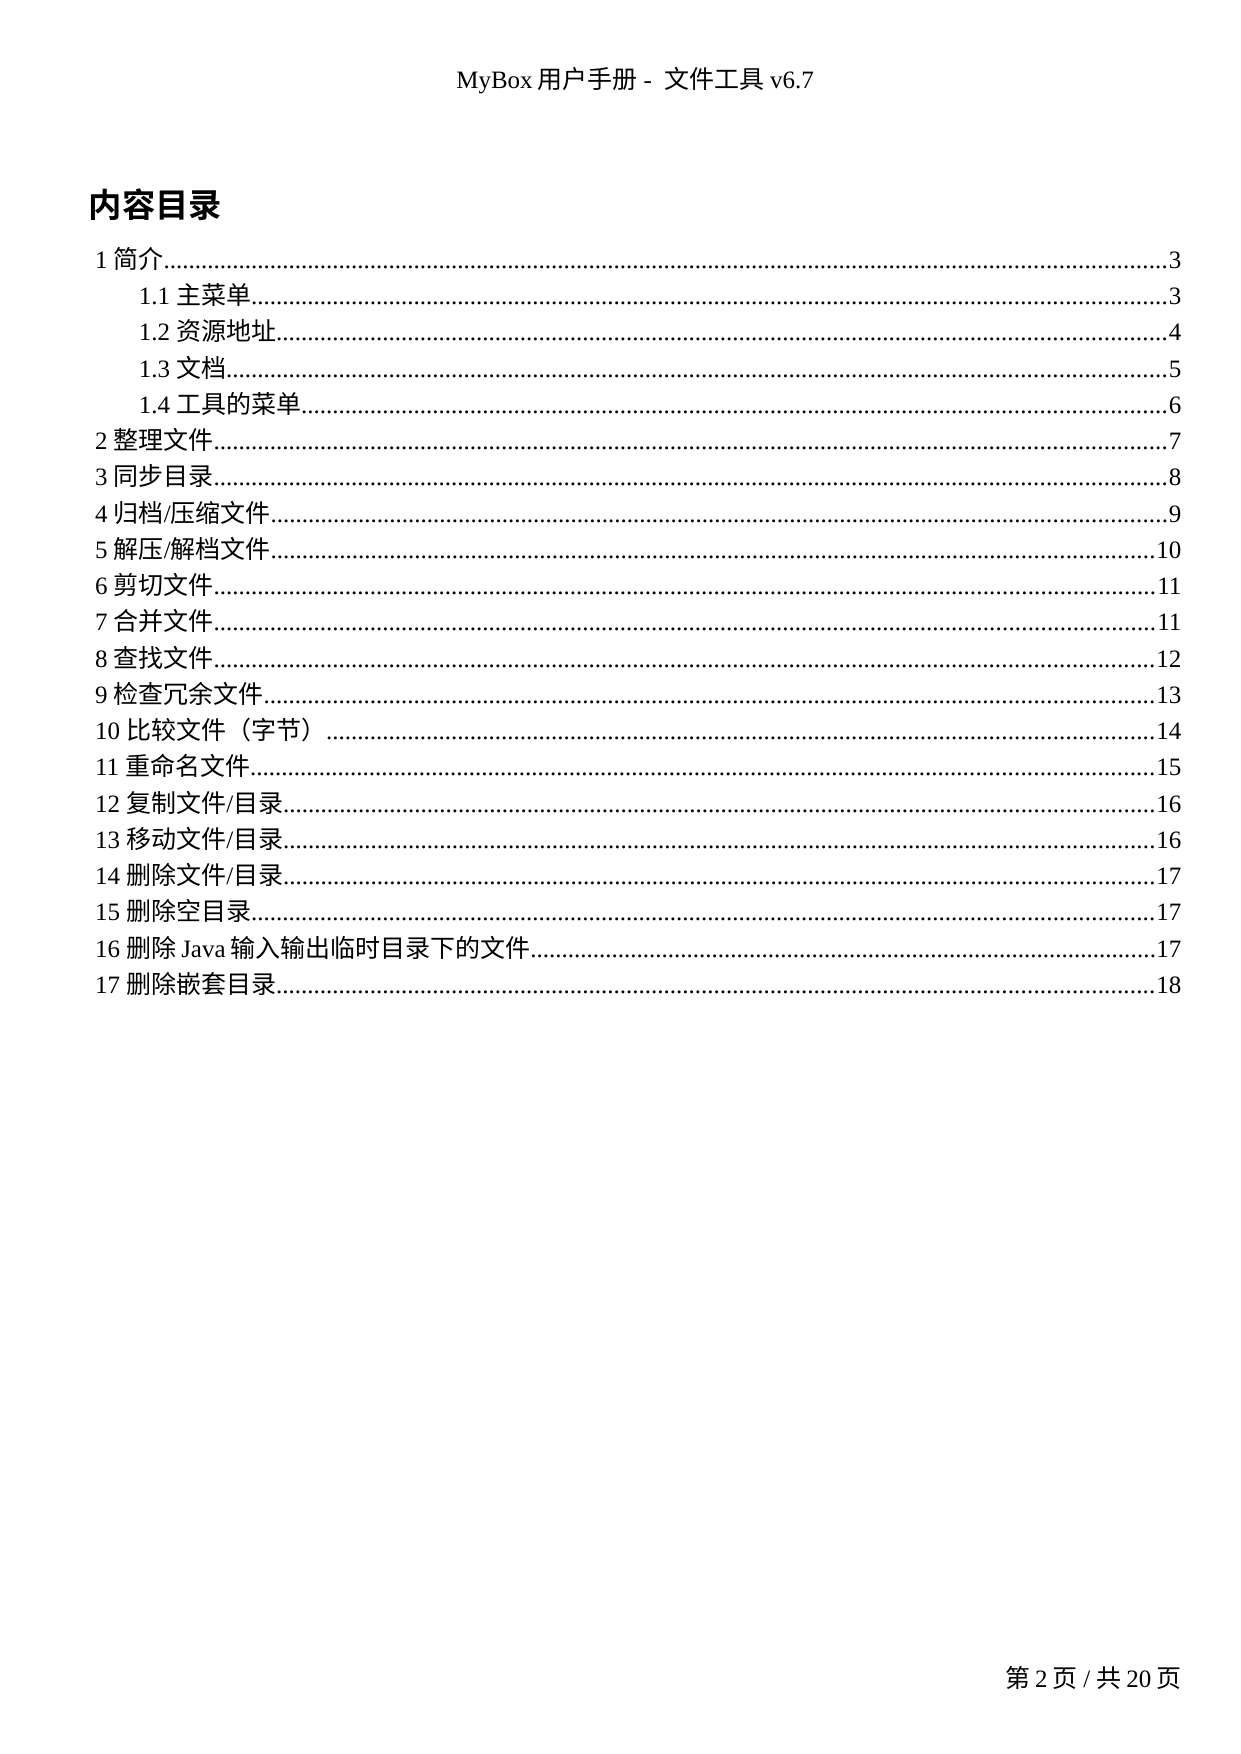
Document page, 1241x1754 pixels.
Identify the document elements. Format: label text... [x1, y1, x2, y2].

text 7 合并文件 11 [88, 602, 1181, 638]
text 1.1 主菜单 3 [132, 276, 1181, 312]
text 1.4 工具的菜单 6 [132, 384, 1181, 421]
text 15 删除空目录 17 [88, 892, 1181, 928]
text 1.2 资源地址 4 [132, 312, 1181, 348]
text 17 删除嵌套目录 18 [88, 964, 1181, 1001]
text 12 复制文件/目录 16 [88, 783, 1181, 819]
text 8 查找文件 12 [88, 638, 1181, 674]
text 9 检查冗余文件 13 [88, 674, 1181, 711]
text 11 重命名文件 15 [88, 747, 1181, 783]
text 6 剪切文件 11 [88, 566, 1181, 602]
text 10 比较文件（字节） 14 [88, 711, 1181, 747]
text 1.3 文档 5 [132, 348, 1181, 384]
text 3 同步目录 8 [88, 457, 1181, 493]
text 14 删除文件/目录 17 [88, 856, 1181, 892]
text 2 整理文件 7 [88, 421, 1181, 457]
text 4 归档/压缩文件 9 [88, 493, 1181, 529]
text 1 简介 3 [88, 239, 1181, 276]
text 16 删除Java输入输出临时目录下的文件 17 [88, 928, 1181, 964]
text 5 解压/解档文件 10 [88, 529, 1181, 566]
subtitle 内容目录 [88, 178, 1181, 227]
text 13 移动文件/目录 16 [88, 819, 1181, 856]
